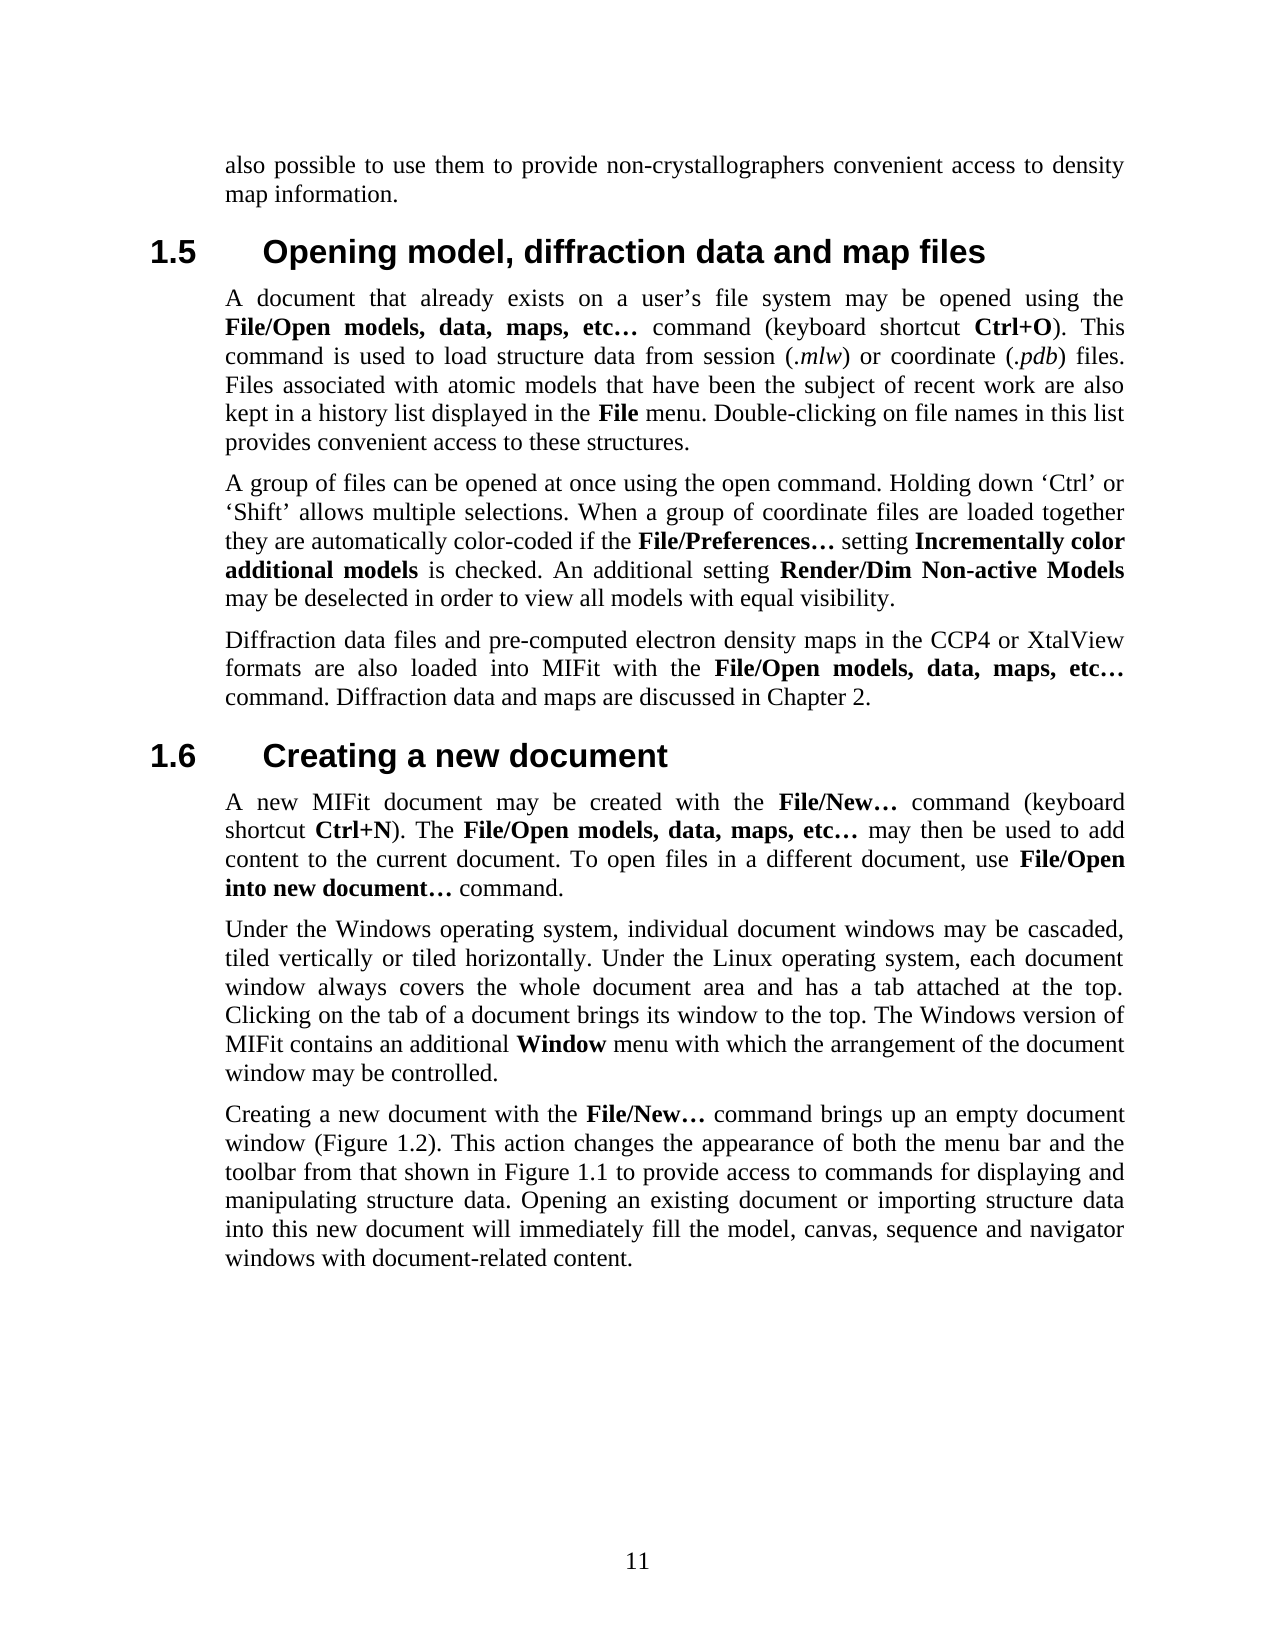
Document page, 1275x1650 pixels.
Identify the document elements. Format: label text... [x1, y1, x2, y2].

subtitle Opening model, diffraction data and map files [150, 232, 1125, 271]
text A document that already exists on a user’s file system may be opened using the File/Open models, data, maps, etc… command (keyboard shortcut Ctrl+O). This command is used to load structure data from session (.mlw) or coordinate (.pdb) files. Files associated with atomic models that have been the subject of recent work are also kept in a history list displayed in the File menu. Double-clicking on file names in this list provides convenient access to these structures. [225, 283, 1125, 456]
text A group of files can be opened at once using the open command. Holding down ‘Ctrl’ or ‘Shift’ allows multiple selections. When a group of coordinate files are loaded together they are automatically color-coded if the File/Preferences… setting Incrementally color additional models is checked. An additional setting Render/Dim Non-active Models may be deselected in order to view all models with equal visibility. [225, 468, 1125, 612]
text Diffraction data files and pre-computed electron density maps in the CCP4 or XtalView formats are also loaded into MIFit with the File/Open models, data, maps, etc… command. Diffraction data and maps are discussed in Chapter 2. [225, 625, 1125, 711]
text Under the Windows operating system, individual document windows may be cascaded, tiled vertically or tiled horizontally. Under the Linux operating system, each document window always covers the whole document area and has a tab attached at the top. Clicking on the tab of a document brings its window to the top. The Windows version of MIFit contains an additional Window menu with which the arrangement of the document window may be controlled. [225, 914, 1125, 1087]
text A new MIFit document may be created with the File/New… command (keyboard shortcut Ctrl+N). The File/Open models, data, maps, etc… may then be used to add content to the current document. To open files in a different document, use File/Open into new document… command. [225, 787, 1125, 902]
subtitle Creating a new document [150, 736, 1125, 774]
text Creating a new document with the File/New… command brings up an empty document window (Figure 1.2). This action changes the appearance of both the menu bar and the toolbar from that shown in Figure 1.1 to provide access to commands for displaying and manipulating structure data. Opening an existing document or importing structure data into this new document will immediately fill the model, canvas, sequence and navigator windows with document-related content. [225, 1099, 1125, 1272]
text also possible to use them to provide non-crystallographers convenient access to density map information. [225, 150, 1125, 207]
